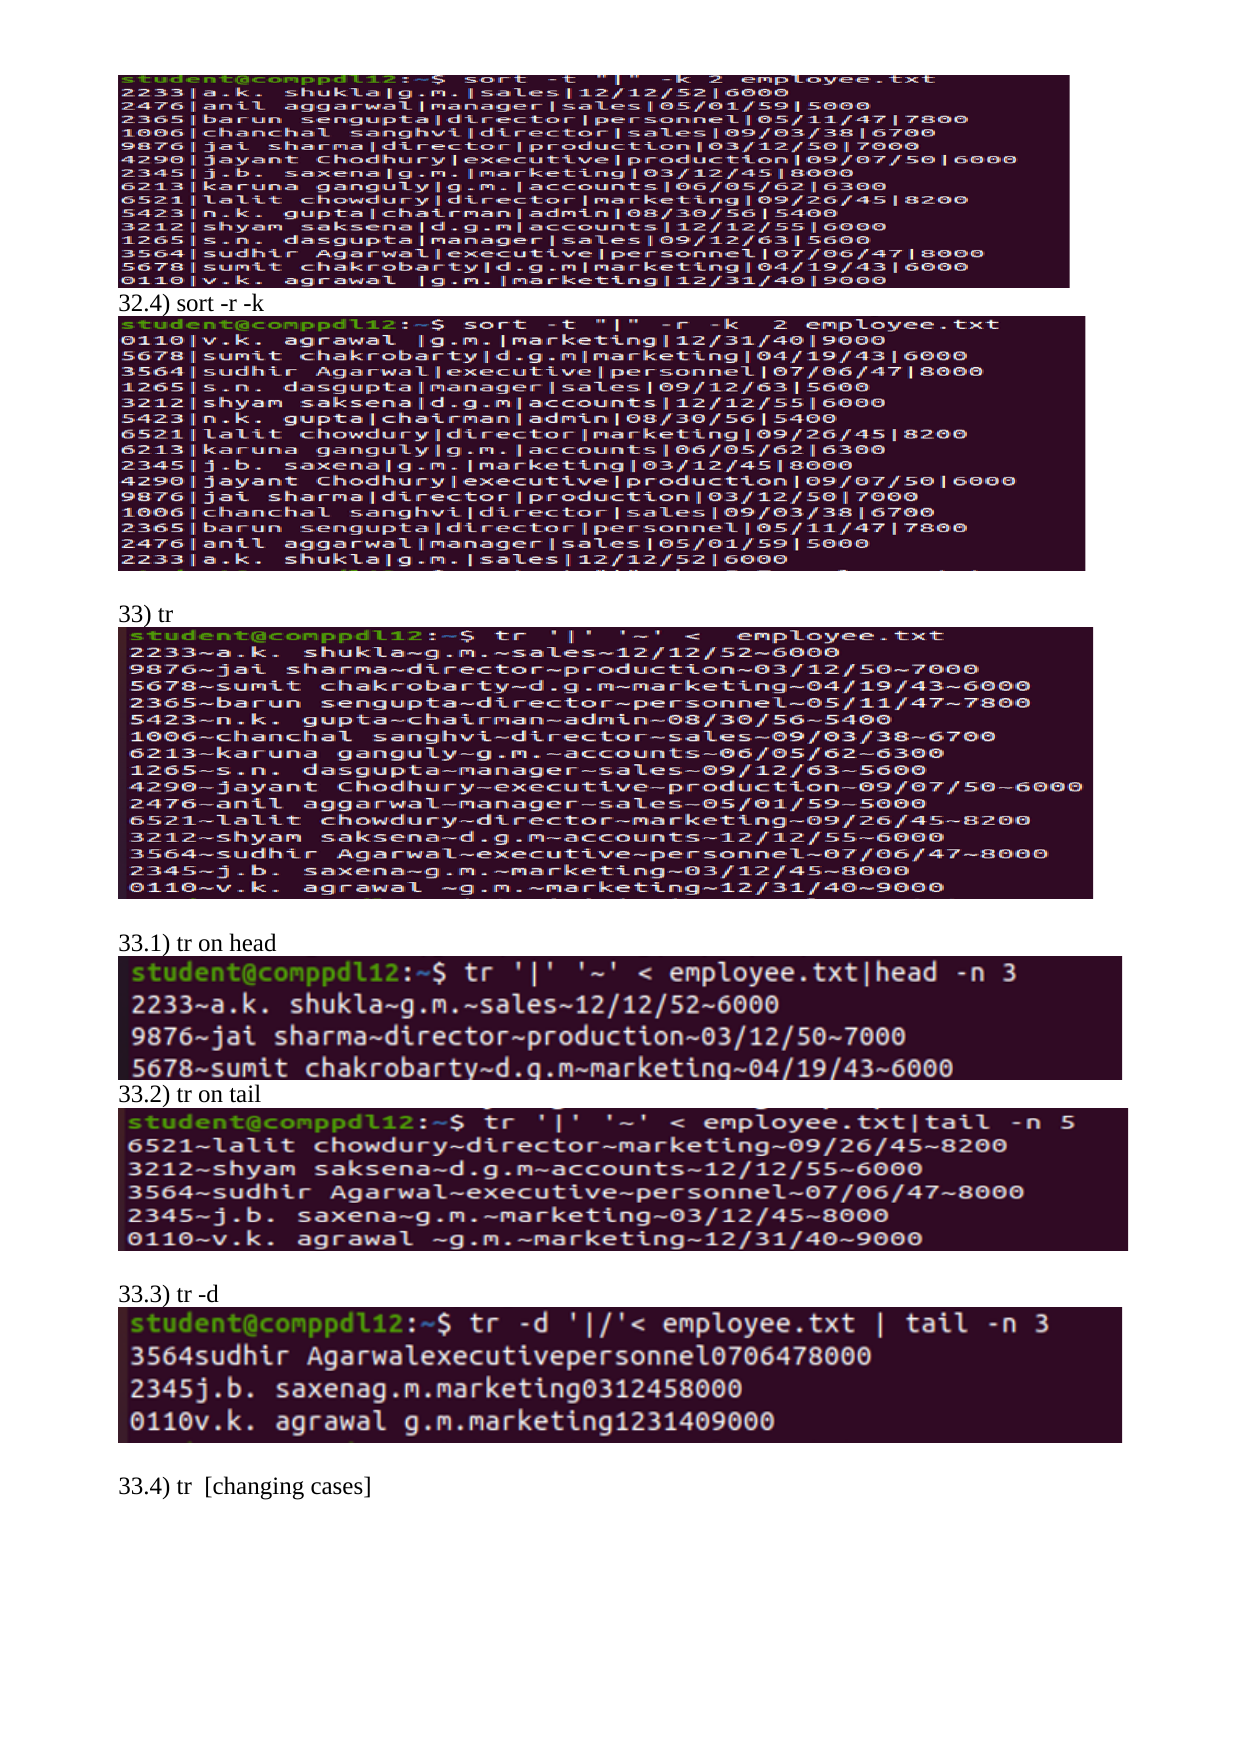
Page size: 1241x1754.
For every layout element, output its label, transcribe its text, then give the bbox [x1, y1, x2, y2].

text 32.4) sort -r -k [118, 288, 1122, 317]
text 33.4) tr [changing cases] [118, 1471, 1122, 1500]
text 33.1) tr on head [118, 928, 1122, 956]
text 33.2) tr on tail [118, 1080, 1122, 1108]
text 33.3) tr -d [118, 1279, 1122, 1307]
text 33) tr [118, 599, 1122, 628]
